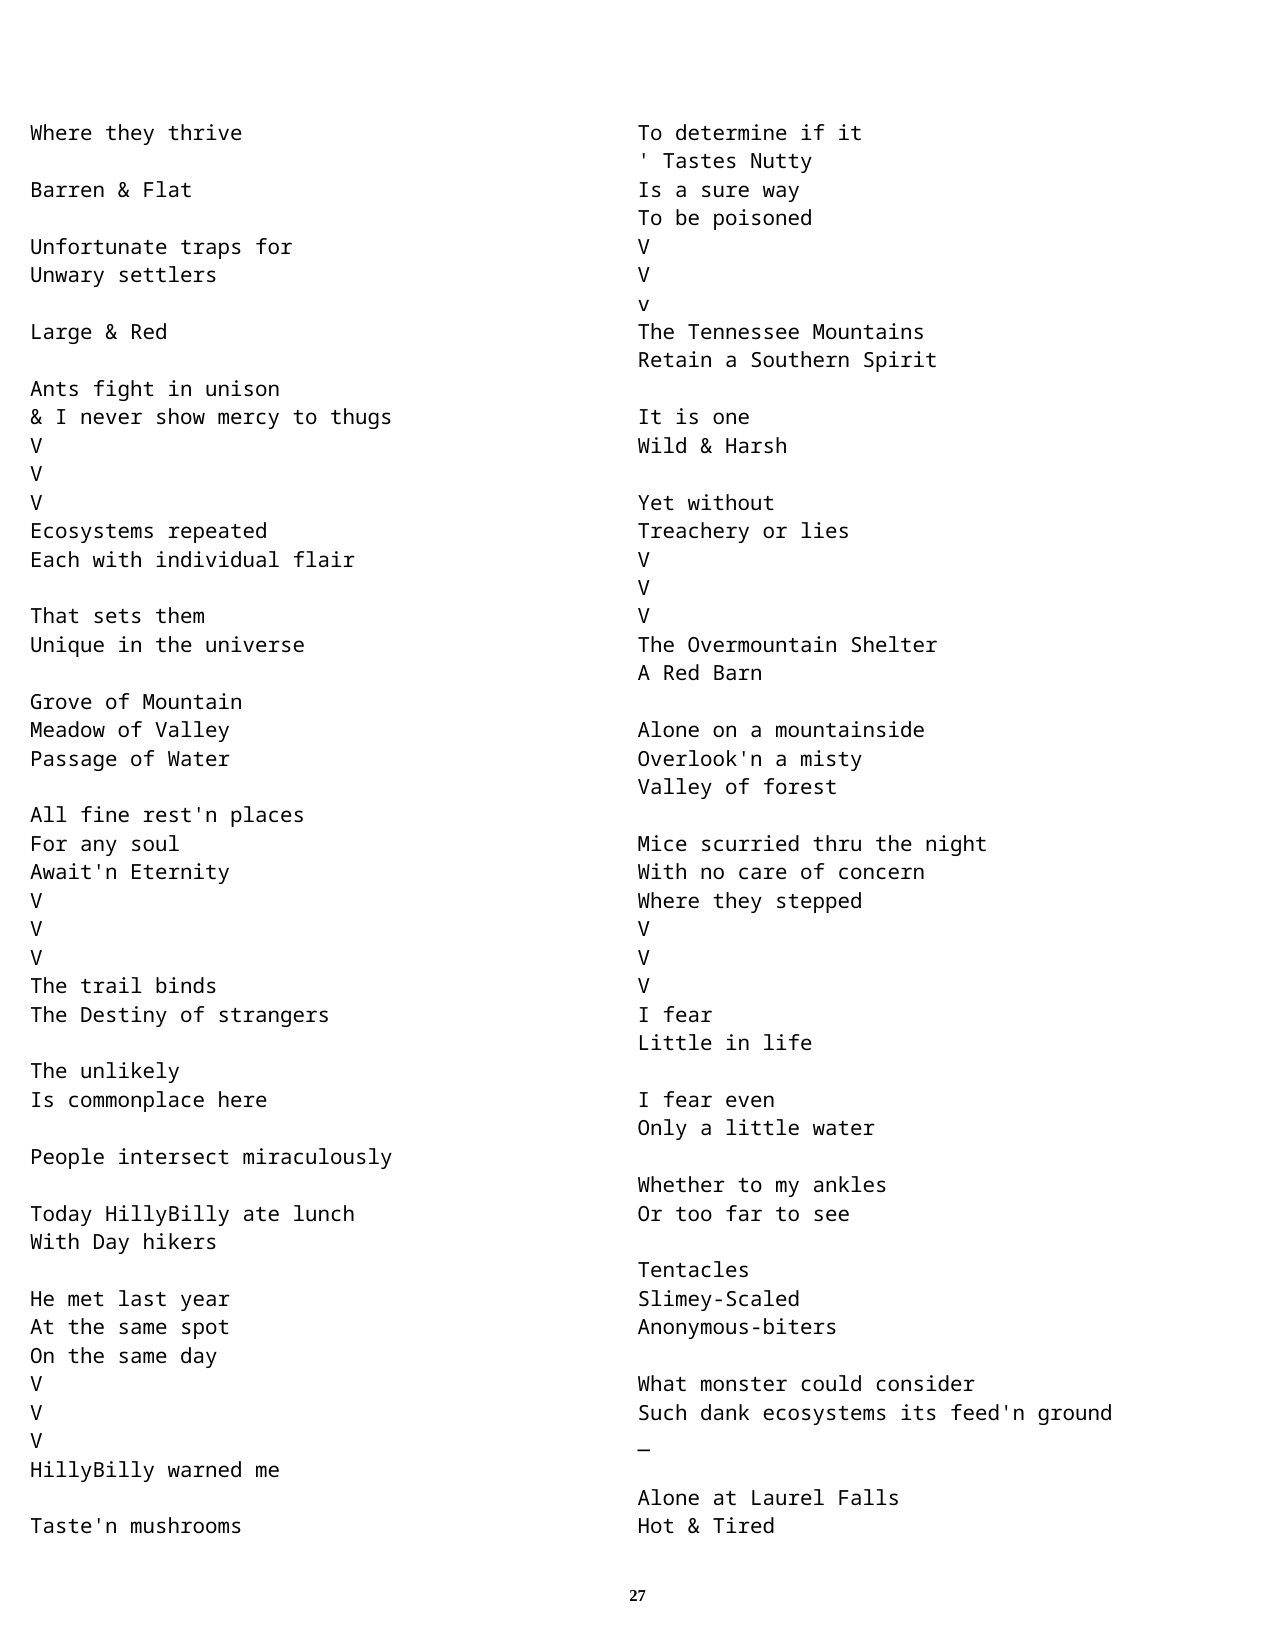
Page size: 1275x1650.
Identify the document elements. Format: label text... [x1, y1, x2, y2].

text V [30, 1369, 637, 1398]
text With Day hikers [30, 1227, 637, 1256]
text Grove of Mountain [30, 687, 637, 715]
text With no care of concern [637, 857, 1245, 886]
text Retain a Southern Spirit [637, 346, 1245, 374]
text Each with individual flair [30, 545, 637, 573]
text Mice scurried thru the night [637, 829, 1245, 857]
text I fear even [637, 1085, 1245, 1113]
text V [30, 488, 637, 516]
text I fear [637, 1000, 1245, 1028]
text Tentacles [637, 1256, 1245, 1284]
text The trail binds [30, 971, 637, 1000]
text V [30, 943, 637, 971]
text HillyBilly warned me [30, 1455, 637, 1483]
text Today HillyBilly ate lunch [30, 1199, 637, 1227]
text Such dank ecosystems its feed'n ground [637, 1398, 1245, 1426]
text V [637, 943, 1245, 971]
text Alone on a mountainside [637, 715, 1245, 744]
text V [30, 1398, 637, 1426]
text The unlikely [30, 1057, 637, 1085]
text Treachery or lies [637, 516, 1245, 545]
text Where they stepped [637, 886, 1245, 914]
text The Overmountain Shelter [637, 630, 1245, 658]
text V [637, 914, 1245, 943]
text V [30, 1426, 637, 1455]
text The Destiny of strangers [30, 1000, 637, 1028]
text Only a little water [637, 1113, 1245, 1142]
text Overlook'n a misty [637, 744, 1245, 772]
text v [637, 289, 1245, 317]
text What monster could consider [637, 1369, 1245, 1398]
text V [30, 431, 637, 459]
text Unwary settlers [30, 260, 637, 289]
text Taste'n mushrooms [30, 1512, 637, 1540]
text V [637, 232, 1245, 260]
text Meadow of Valley [30, 715, 637, 744]
text Await'n Eternity [30, 857, 637, 886]
text To determine if it [637, 118, 1245, 147]
text Ants fight in unison [30, 374, 637, 402]
text V [637, 971, 1245, 1000]
text On the same day [30, 1341, 637, 1369]
text Barren & Flat [30, 175, 637, 203]
text Whether to my ankles [637, 1170, 1245, 1199]
text People intersect miraculously [30, 1142, 637, 1170]
text _ [637, 1426, 1245, 1455]
text Valley of forest [637, 772, 1245, 801]
text All fine rest'n places [30, 801, 637, 829]
text Passage of Water [30, 744, 637, 772]
text Little in life [637, 1028, 1245, 1057]
text The Tennessee Mountains [637, 317, 1245, 346]
text He met last year [30, 1284, 637, 1312]
text That sets them [30, 602, 637, 630]
text ' Tastes Nutty [637, 147, 1245, 175]
text & I never show mercy to thugs [30, 402, 637, 431]
text Ecosystems repeated [30, 516, 637, 545]
text To be poisoned [637, 203, 1245, 232]
text Large & Red [30, 317, 637, 346]
text Unique in the universe [30, 630, 637, 658]
text Or too far to see [637, 1199, 1245, 1227]
text Hot & Tired [637, 1512, 1245, 1540]
text It is one [637, 402, 1245, 431]
text V [637, 573, 1245, 602]
text V [30, 459, 637, 488]
text Where they thrive [30, 118, 637, 147]
text A Red Barn [637, 658, 1245, 687]
text At the same spot [30, 1312, 637, 1341]
text V [637, 545, 1245, 573]
text V [637, 602, 1245, 630]
text Wild & Harsh [637, 431, 1245, 459]
text Yet without [637, 488, 1245, 516]
text For any soul [30, 829, 637, 857]
text Anonymous-biters [637, 1312, 1245, 1341]
text Alone at Laurel Falls [637, 1483, 1245, 1512]
text Unfortunate traps for [30, 232, 637, 260]
text Is a sure way [637, 175, 1245, 203]
text V [637, 260, 1245, 289]
text Is commonplace here [30, 1085, 637, 1113]
text V [30, 886, 637, 914]
text Slimey-Scaled [637, 1284, 1245, 1312]
text V [30, 914, 637, 943]
